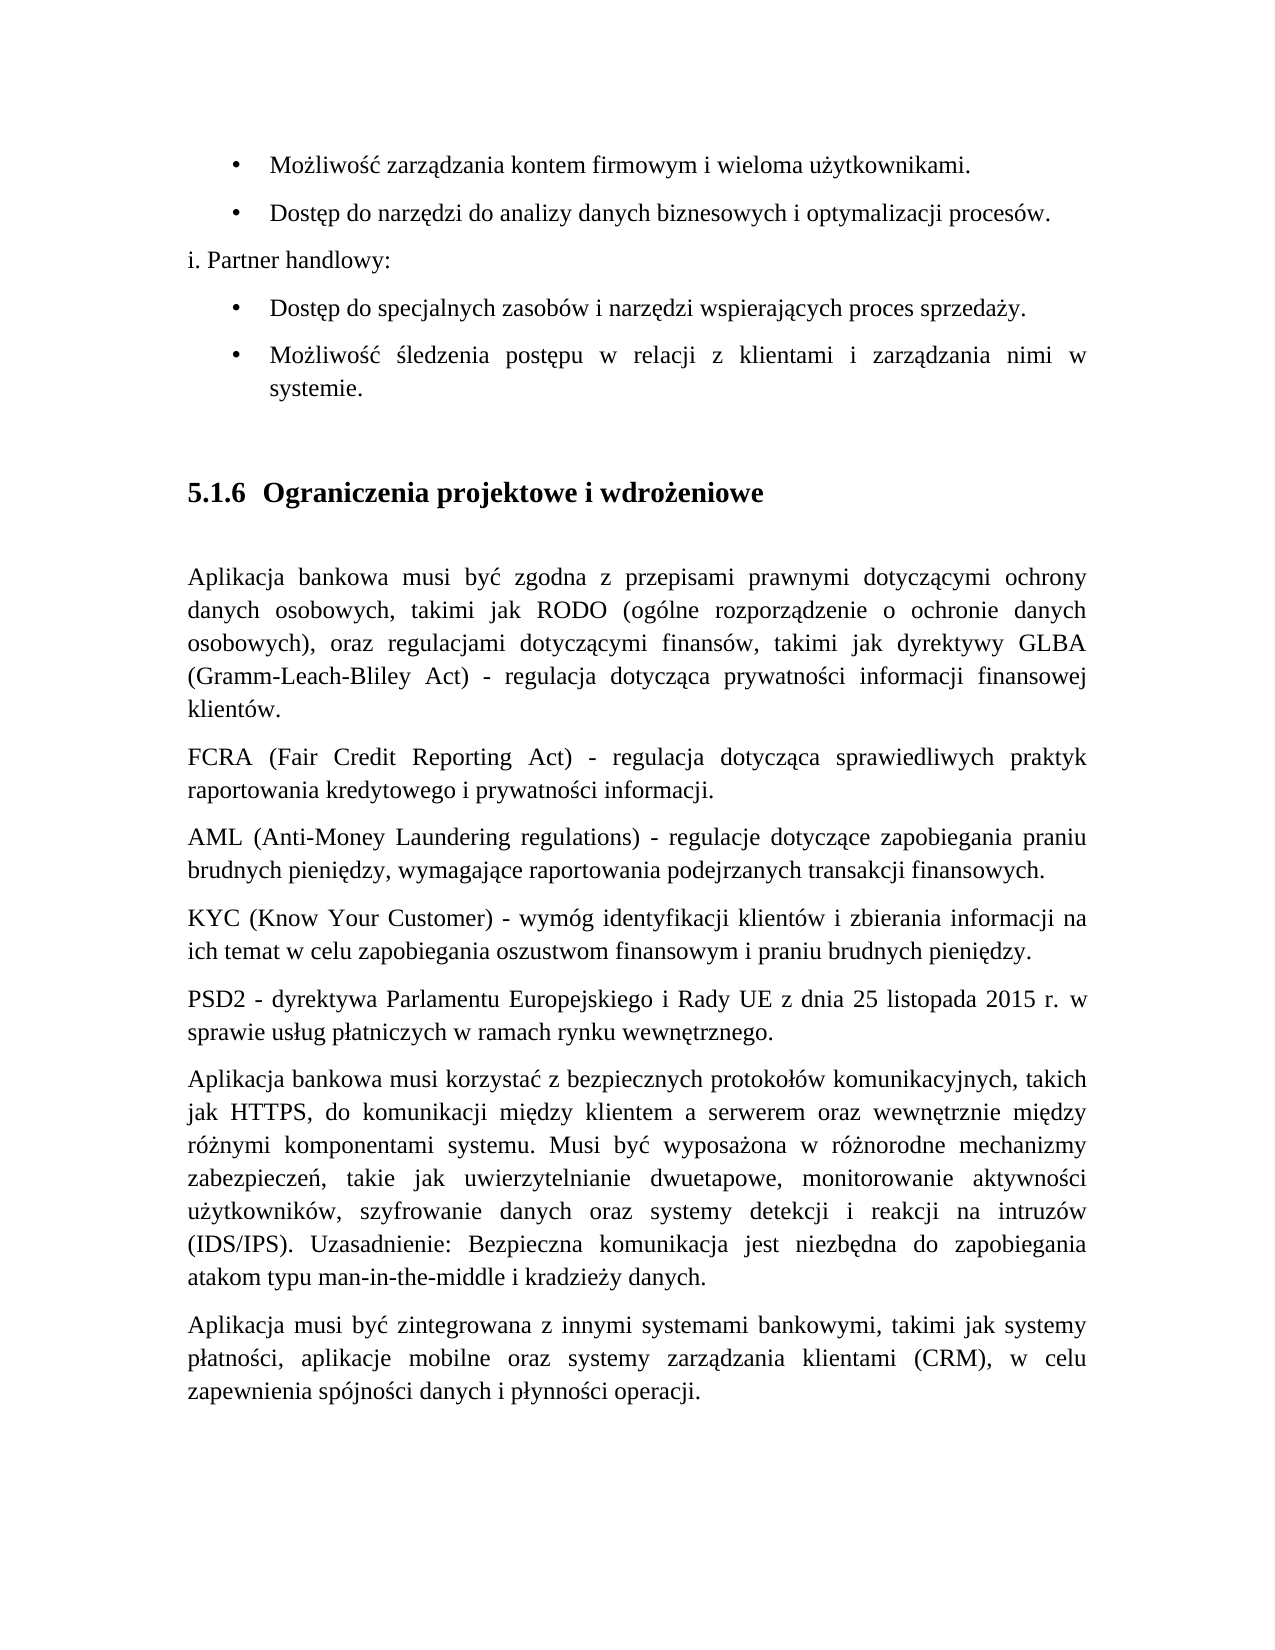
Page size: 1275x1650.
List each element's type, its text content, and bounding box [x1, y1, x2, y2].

list PSD2 - dyrektywa Parlamentu Europejskiego i Rady UE z dnia 25 listopada 2015 r. w sprawie usług płatniczych w ramach rynku wewnętrznego. [187, 984, 1087, 1046]
text Aplikacja bankowa musi korzystać z bezpiecznych protokołów komunikacyjnych, takich jak HTTPS, do komunikacji między klientem a serwerem oraz wewnętrznie między różnymi komponentami systemu. Musi być wyposażona w różnorodne mechanizmy zabezpieczeń, takie jak uwierzytelnianie dwuetapowe, monitorowanie aktywności użytkowników, szyfrowanie danych oraz systemy detekcji i reakcji na intruzów (IDS/IPS). Uzasadnienie: Bezpieczna komunikacja jest niezbędna do zapobiegania atakom typu man-in-the-middle i kradzieży danych. [187, 1064, 1087, 1291]
list FCRA (Fair Credit Reporting Act) - regulacja dotycząca sprawiedliwych praktyk raportowania kredytowego i prywatności informacji. [187, 742, 1087, 804]
list Dostęp do narzędzi do analizy danych biznesowych i optymalizacji procesów. [232, 198, 1087, 226]
text i. Partner handlowy: [187, 245, 1087, 274]
list Dostęp do specjalnych zasobów i narzędzi wspierających proces sprzedaży. [232, 293, 1087, 322]
list Aplikacja bankowa musi być zgodna z przepisami prawnymi dotyczącymi ochrony danych osobowych, takimi jak RODO (ogólne rozporządzenie o ochronie danych osobowych), oraz regulacjami dotyczącymi finansów, takimi jak dyrektywy GLBA (Gramm-Leach-Bliley Act) - regulacja dotycząca prywatności informacji finansowej klientów. [187, 562, 1087, 723]
list Możliwość śledzenia postępu w relacji z klientami i zarządzania nimi w systemie. [232, 340, 1087, 402]
list KYC (Know Your Customer) - wymóg identyfikacji klientów i zbierania informacji na ich temat w celu zapobiegania oszustwom finansowym i praniu brudnych pieniędzy. [187, 903, 1087, 965]
list AML (Anti-Money Laundering regulations) - regulacje dotyczące zapobiegania praniu brudnych pieniędzy, wymagające raportowania podejrzanych transakcji finansowych. [187, 822, 1087, 884]
text Aplikacja musi być zintegrowana z innymi systemami bankowymi, takimi jak systemy płatności, aplikacje mobilne oraz systemy zarządzania klientami (CRM), w celu zapewnienia spójności danych i płynności operacji. [187, 1310, 1087, 1405]
subtitle Ograniczenia projektowe i wdrożeniowe [187, 475, 1087, 508]
list Możliwość zarządzania kontem firmowym i wieloma użytkownikami. [232, 150, 1087, 179]
